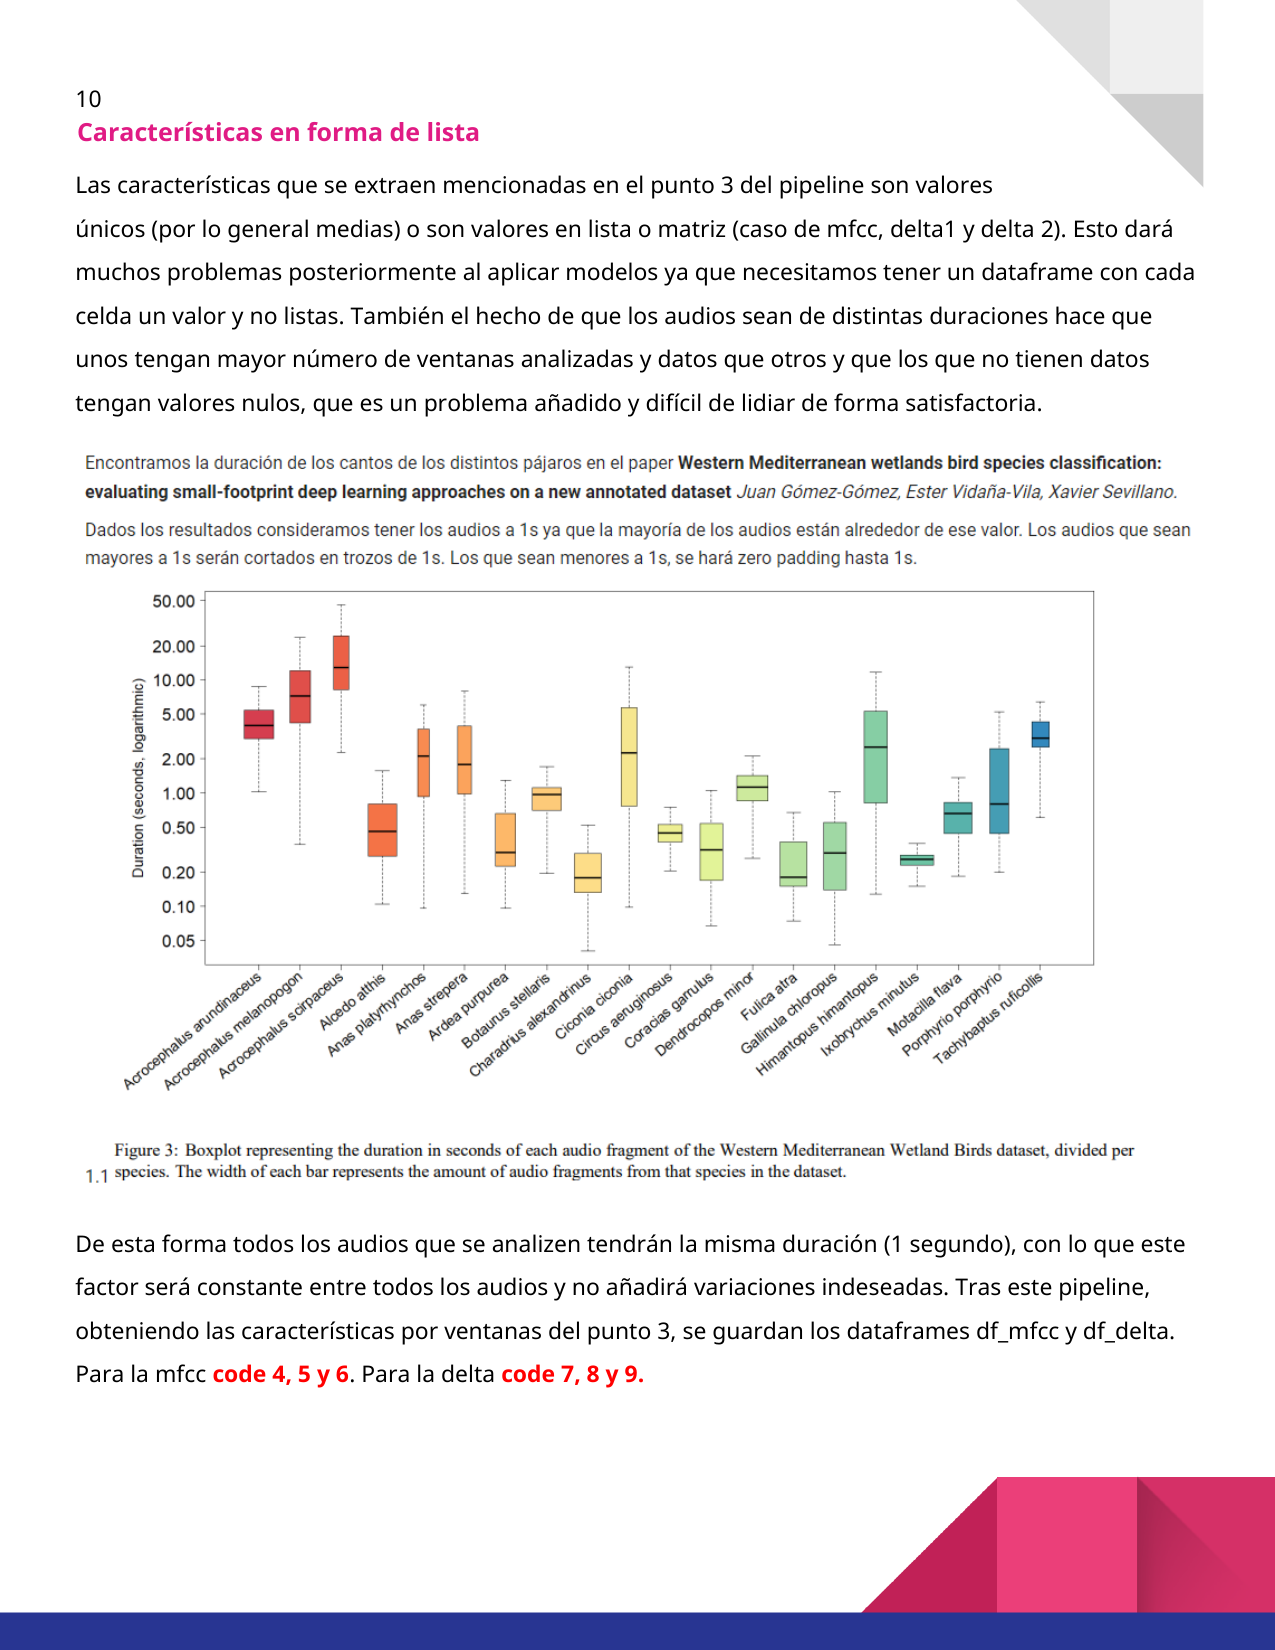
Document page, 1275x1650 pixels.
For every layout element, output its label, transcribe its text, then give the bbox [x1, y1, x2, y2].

text De esta forma todos los audios que se analizen tendrán la misma duración (1 segundo), con lo que este factor será constante entre todos los audios y no añadirá variaciones indeseadas. Tras este pipeline, obteniendo las características por ventanas del punto 3, se guardan los dataframes df_mfcc y df_delta. Para la mfcc code 4, 5 y 6. Para la delta code 7, 8 y 9. [75, 1228, 1198, 1389]
picture [0, 1475, 1275, 1650]
picture [75, 451, 1197, 1195]
text Las características que se extraen mencionadas en el punto 3 del pipeline son valores únicos (por lo general medias) o son valores en lista o matriz (caso de mfcc, delta1 y delta 2). Esto dará muchos problemas posteriormente al aplicar modelos ya que necesitamos tener un dataframe con cada celda un valor y no listas. También el hecho de que los audios sean de distintas duraciones hace que unos tengan mayor número de ventanas analizadas y datos que otros y que los que no tienen datos tengan valores nulos, que es un problema añadido y difícil de lidiar de forma satisfactoria. [75, 169, 1198, 418]
picture [1015, 0, 1204, 188]
subtitle Características en forma de lista [77, 114, 1198, 149]
